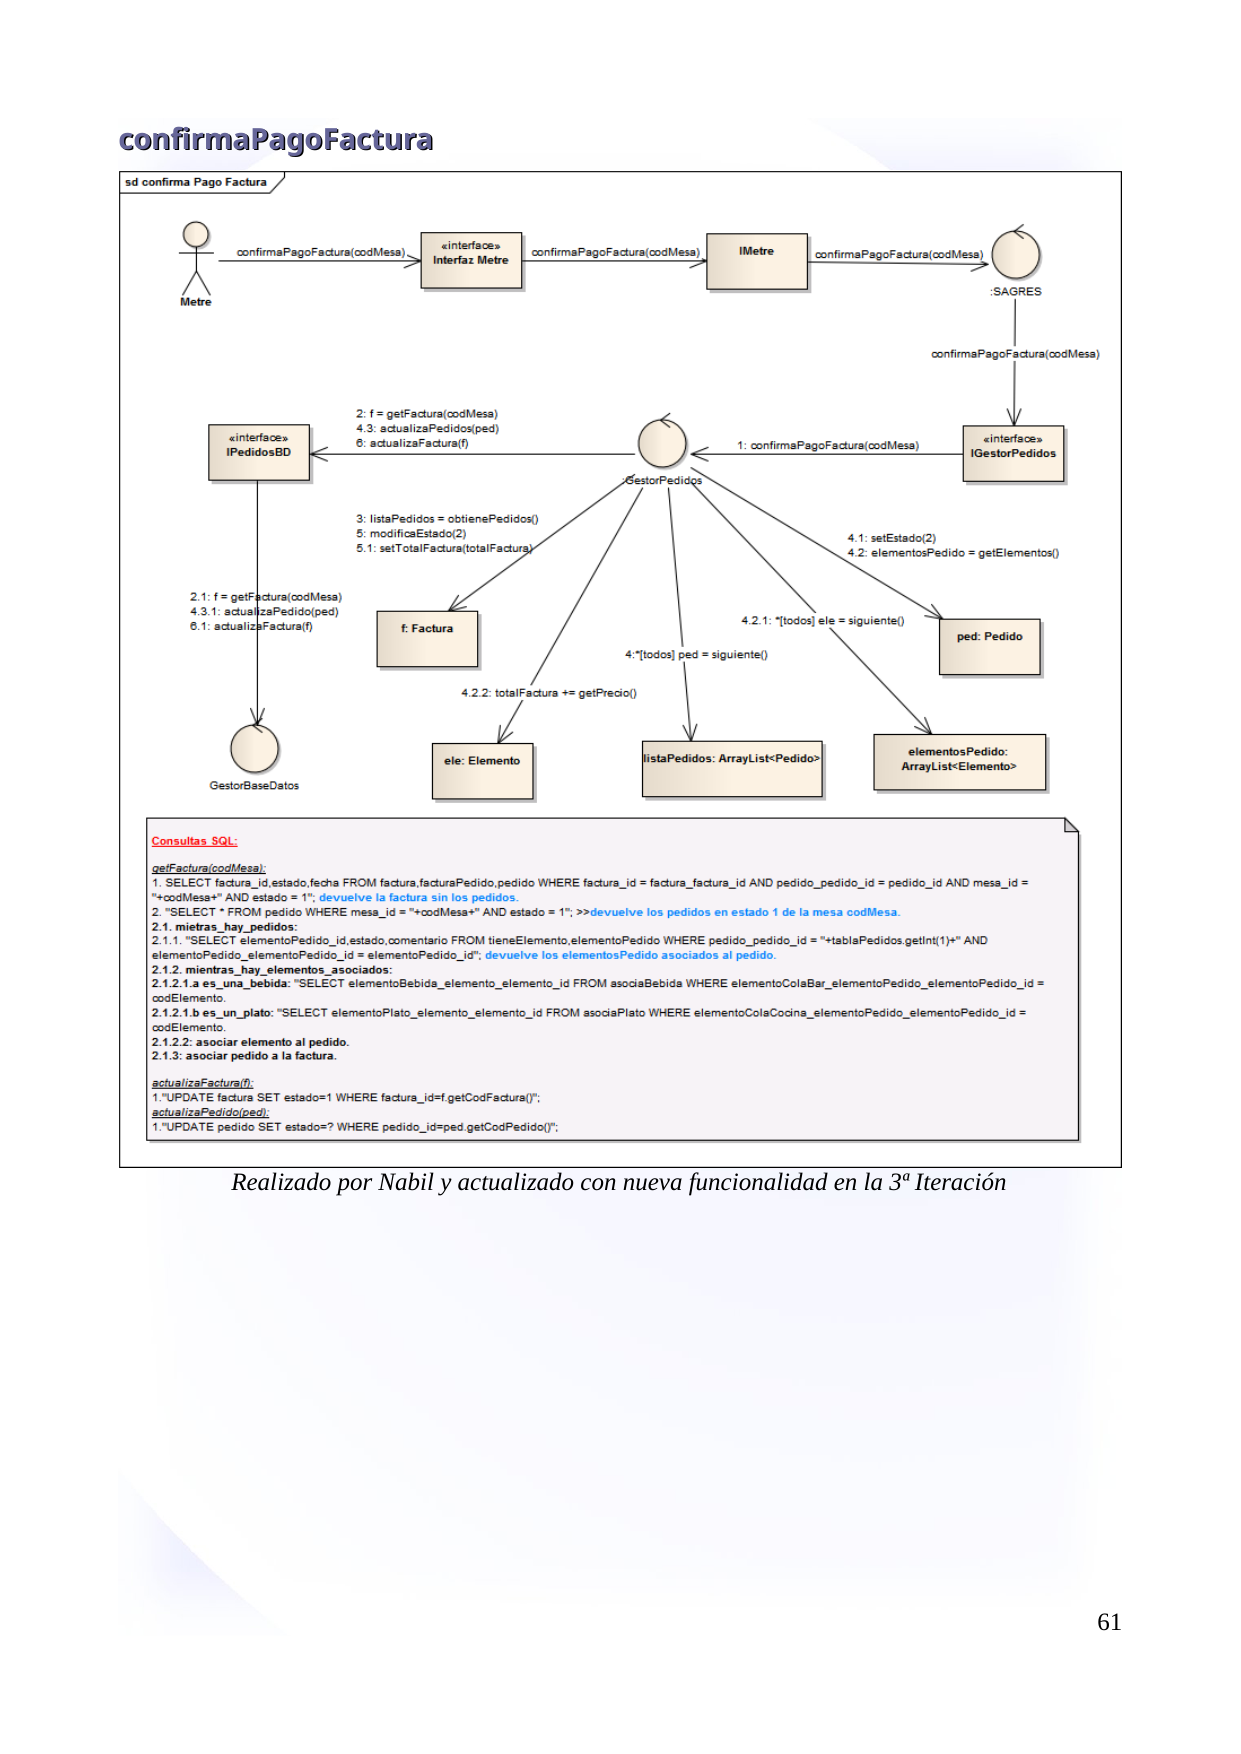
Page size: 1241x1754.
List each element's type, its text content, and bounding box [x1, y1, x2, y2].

picture [118, 158, 1122, 1168]
picture [118, 1196, 1122, 1636]
text Realizado por Nabil y actualizado con nueva funcionalidad en la 3ª Iteración [118, 1168, 1122, 1196]
subtitle confirmaPagoFactura [118, 118, 1122, 158]
